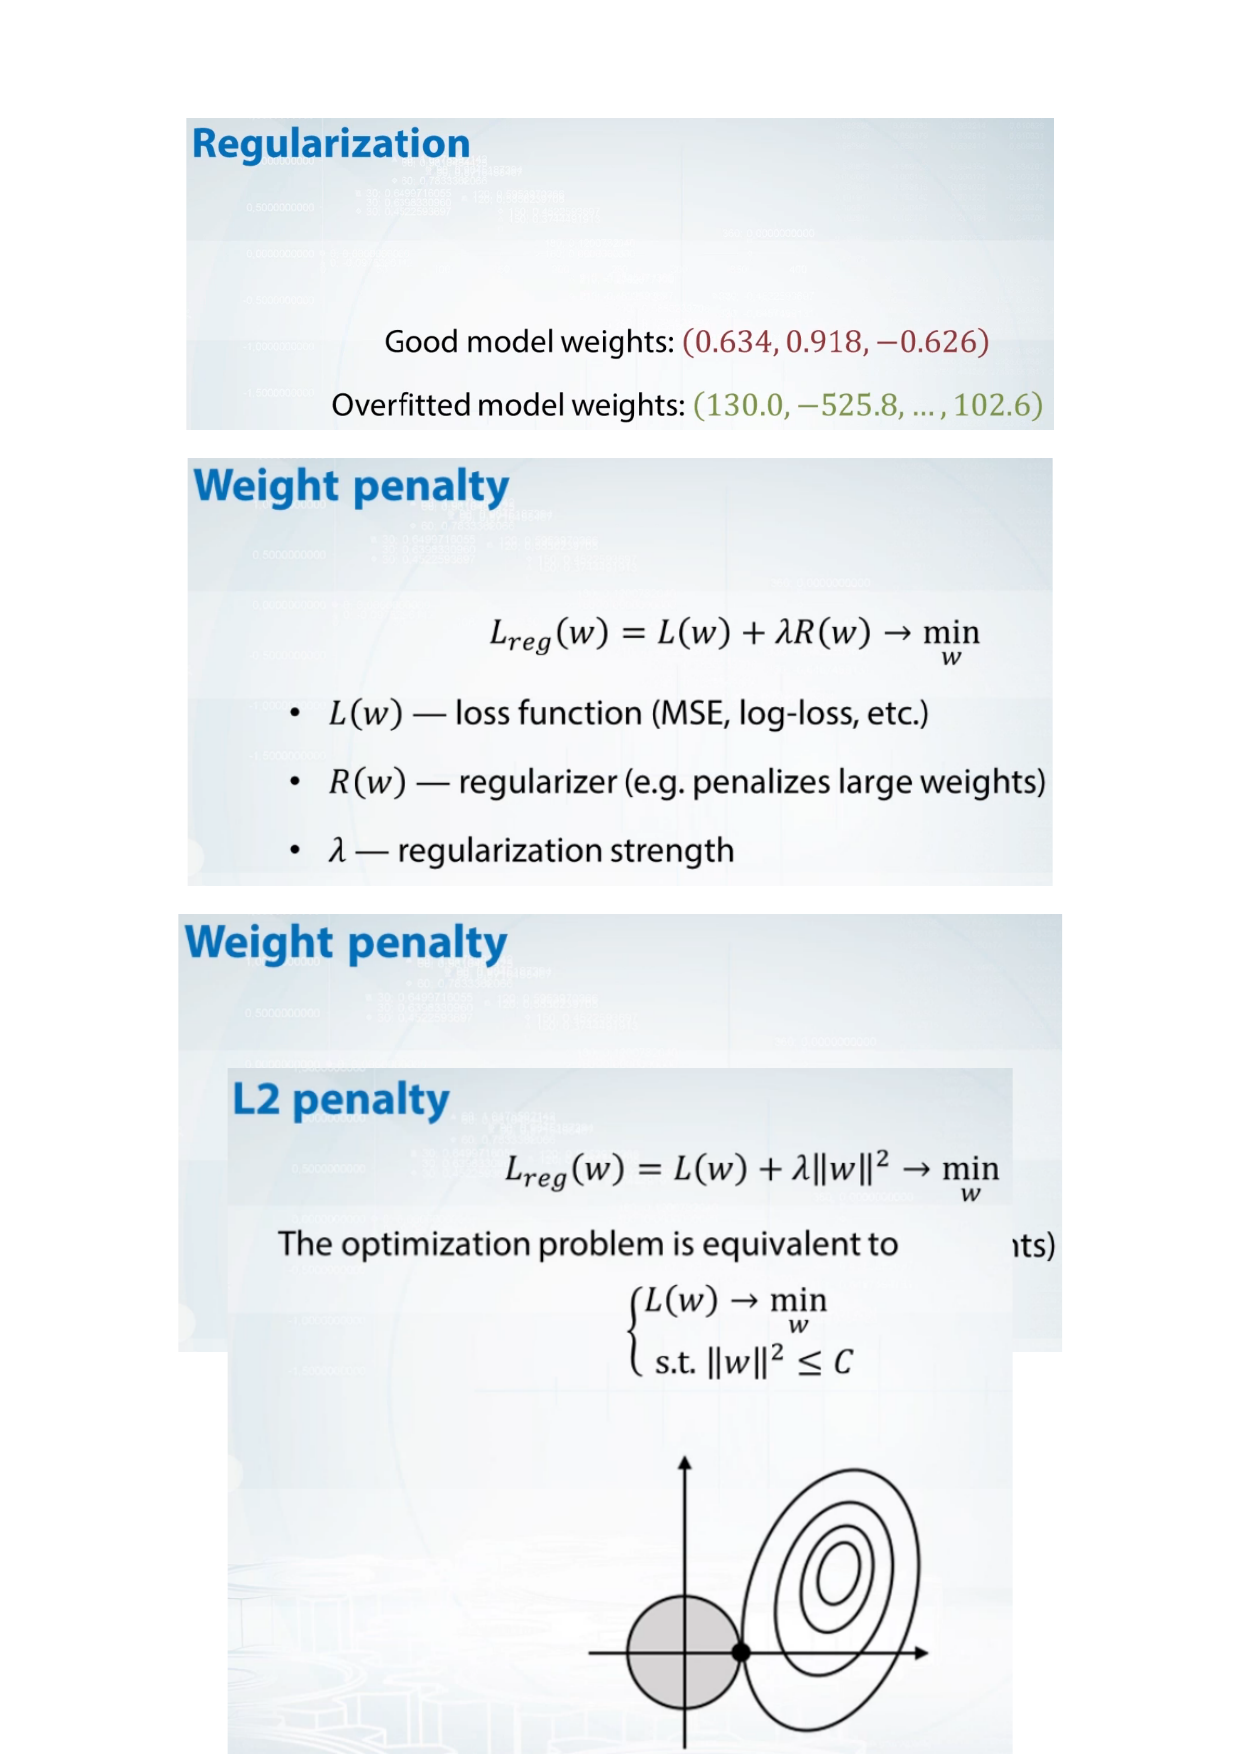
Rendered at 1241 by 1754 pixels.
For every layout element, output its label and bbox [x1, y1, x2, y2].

picture [186, 118, 1054, 430]
picture [187, 458, 1053, 886]
picture [178, 914, 1063, 1754]
